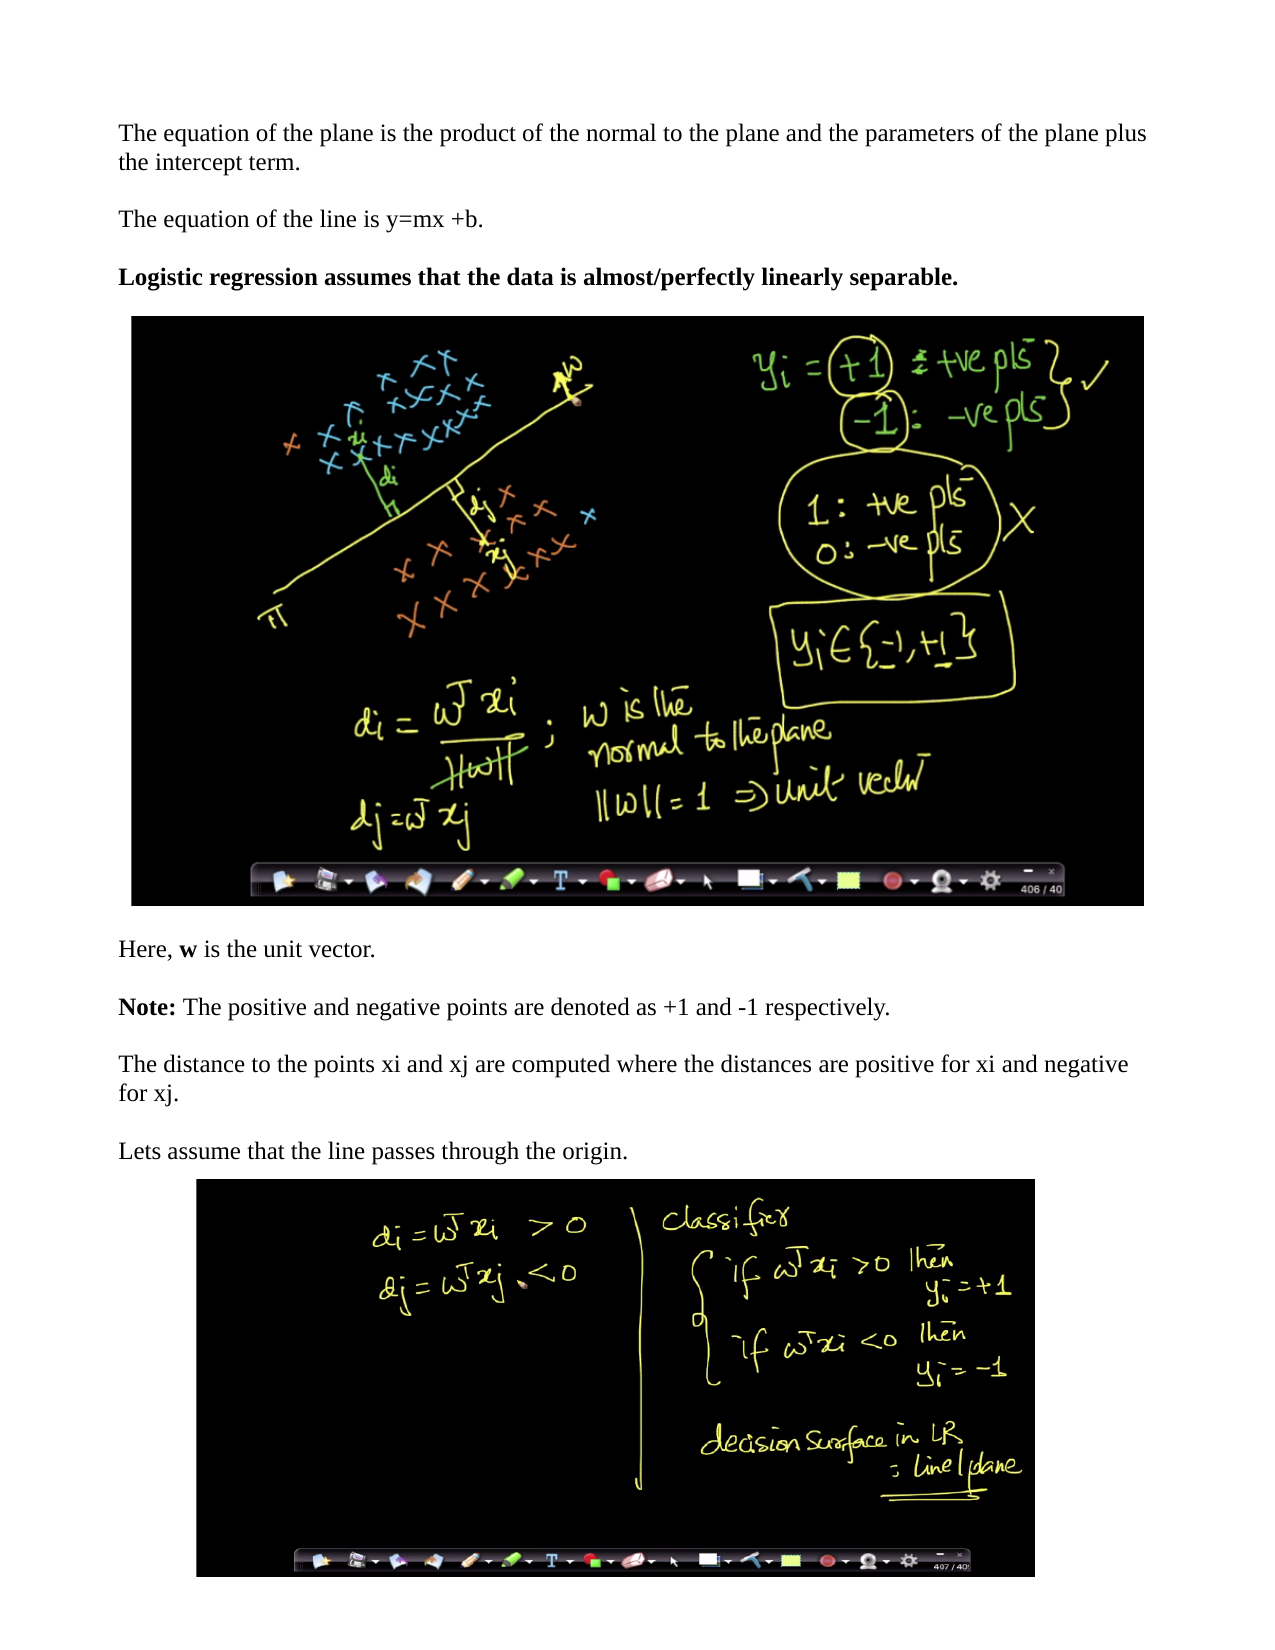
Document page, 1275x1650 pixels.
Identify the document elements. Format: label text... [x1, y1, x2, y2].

text Note: The positive and negative points are denoted as +1 and -1 respectively. [118, 992, 1157, 1021]
text The equation of the line is y=mx +b. [118, 204, 1157, 233]
text The equation of the plane is the product of the normal to the plane and the parameters of the plane plus the intercept term. [118, 118, 1157, 176]
text The distance to the points xi and xj are computed where the distances are positive for xi and negative for xj. [118, 1049, 1157, 1107]
text Lets assume that the line passes through the origin. [118, 1136, 1157, 1164]
picture [196, 1179, 1035, 1577]
text Here, w is the unit vector. [118, 934, 1157, 963]
picture [131, 316, 1144, 906]
text Logistic regression assumes that the data is almost/perfectly linearly separable. [118, 262, 1157, 291]
